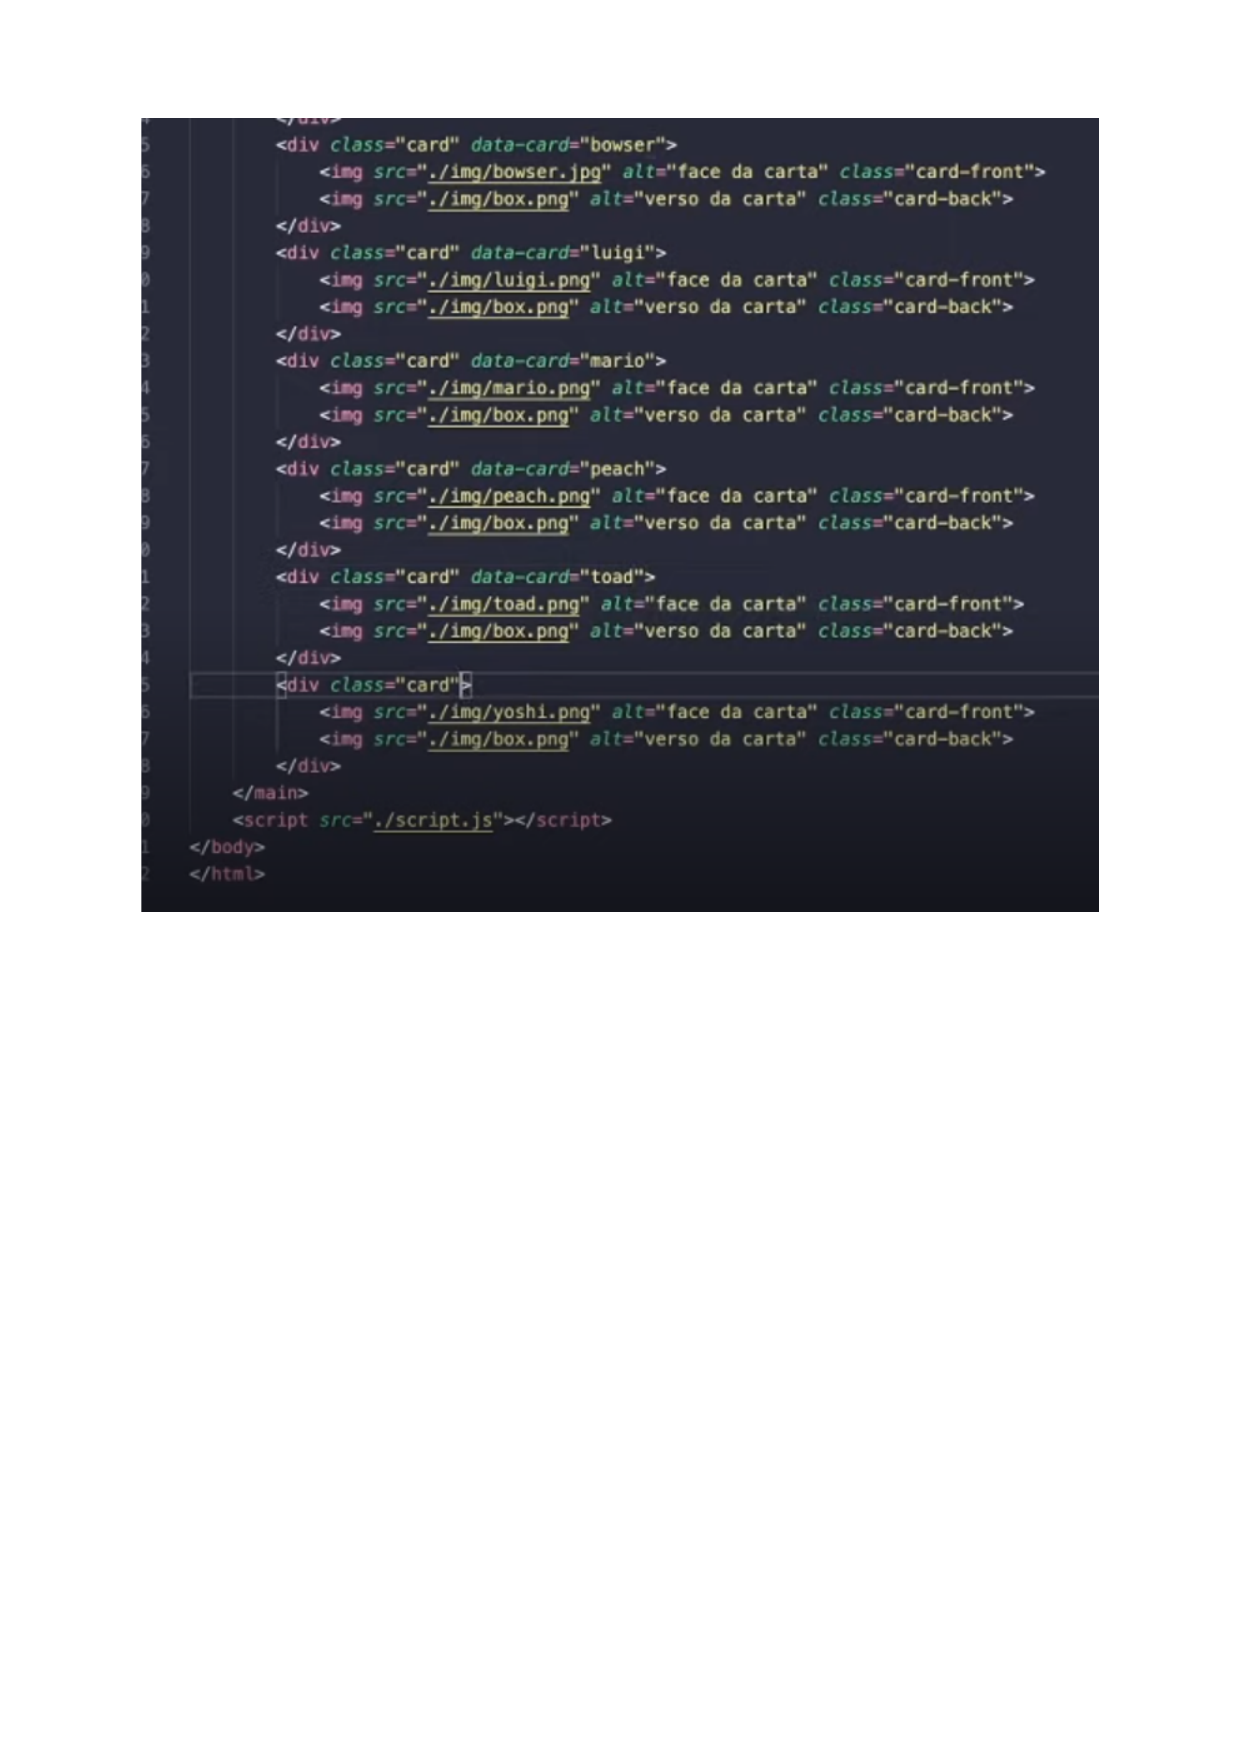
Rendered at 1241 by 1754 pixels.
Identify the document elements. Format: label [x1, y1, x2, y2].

picture [141, 118, 1099, 912]
